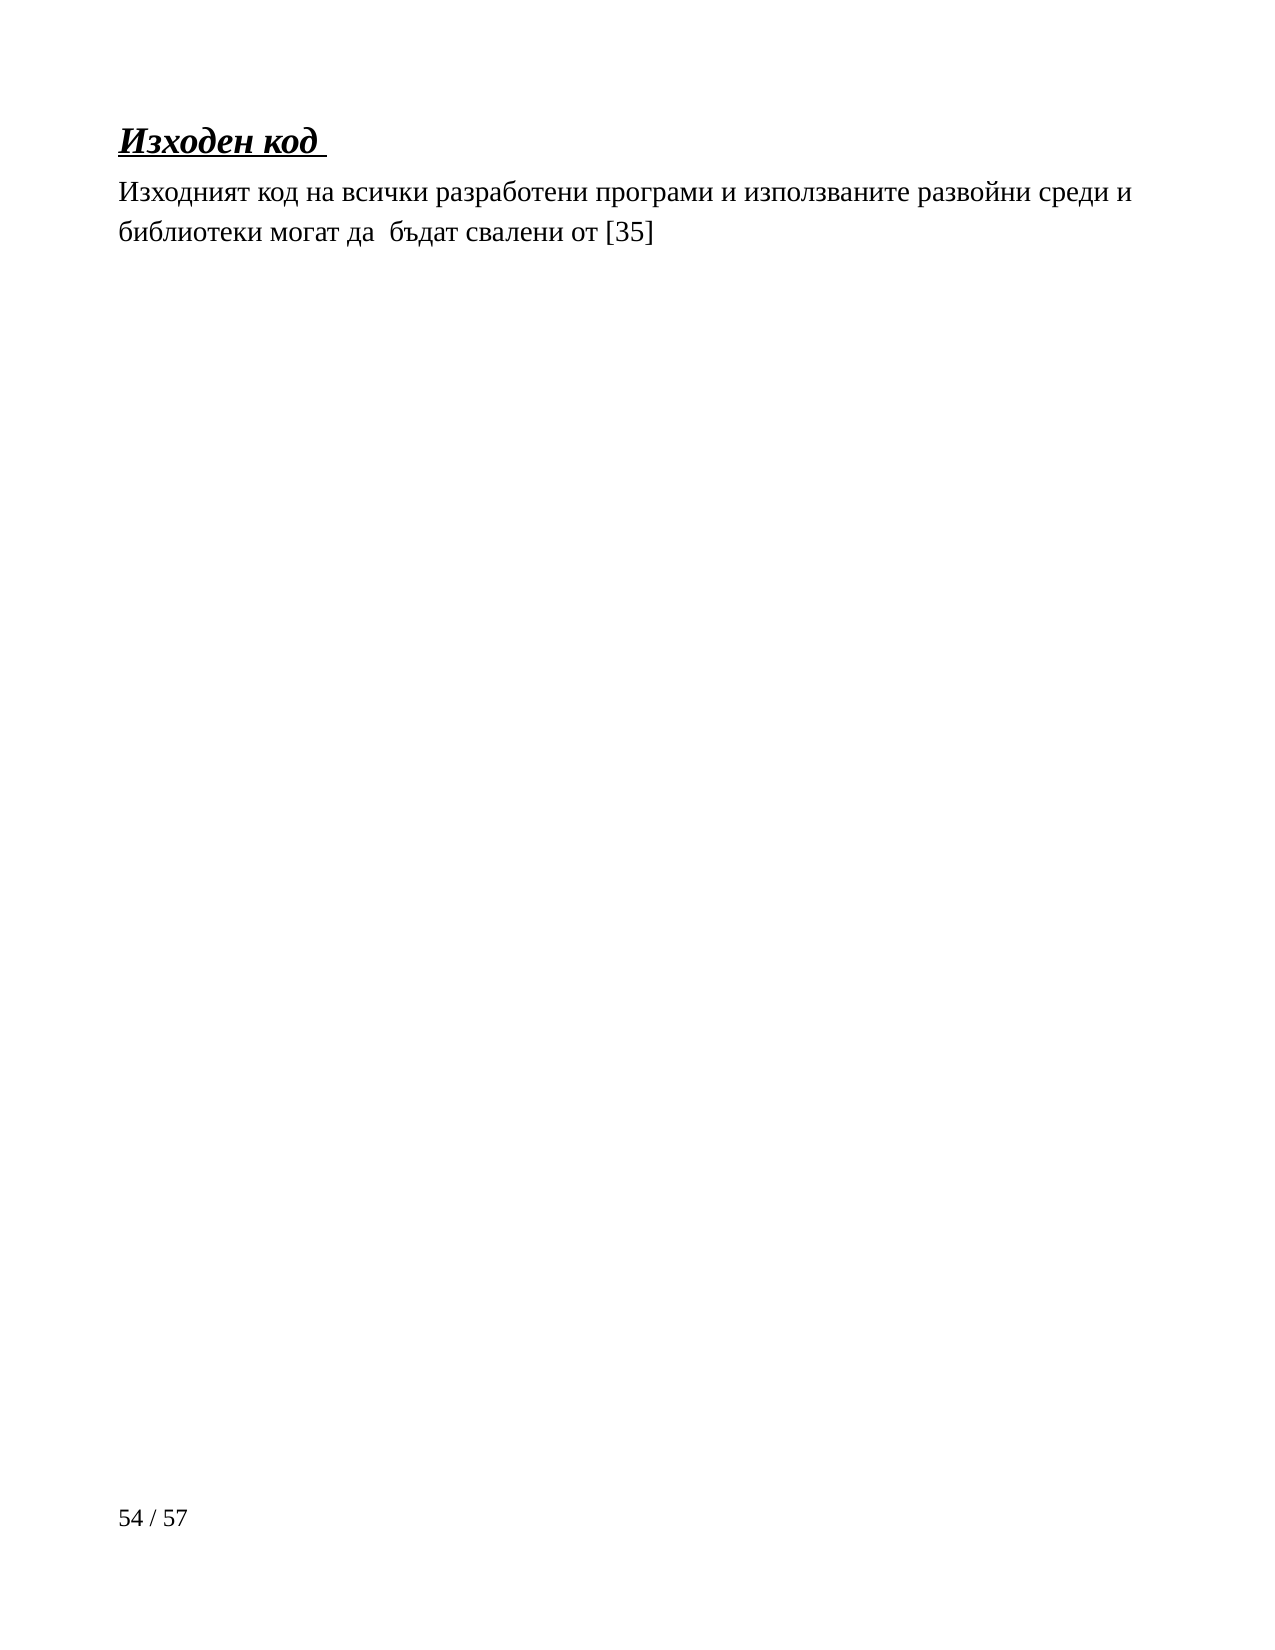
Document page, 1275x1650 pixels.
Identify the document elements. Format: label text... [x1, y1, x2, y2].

subtitle Изходен код [118, 118, 1157, 161]
text Изходният код на всички разработени програми и използваните развойни среди и библиотеки могат да бъдат свалени от [35] [118, 174, 1157, 247]
